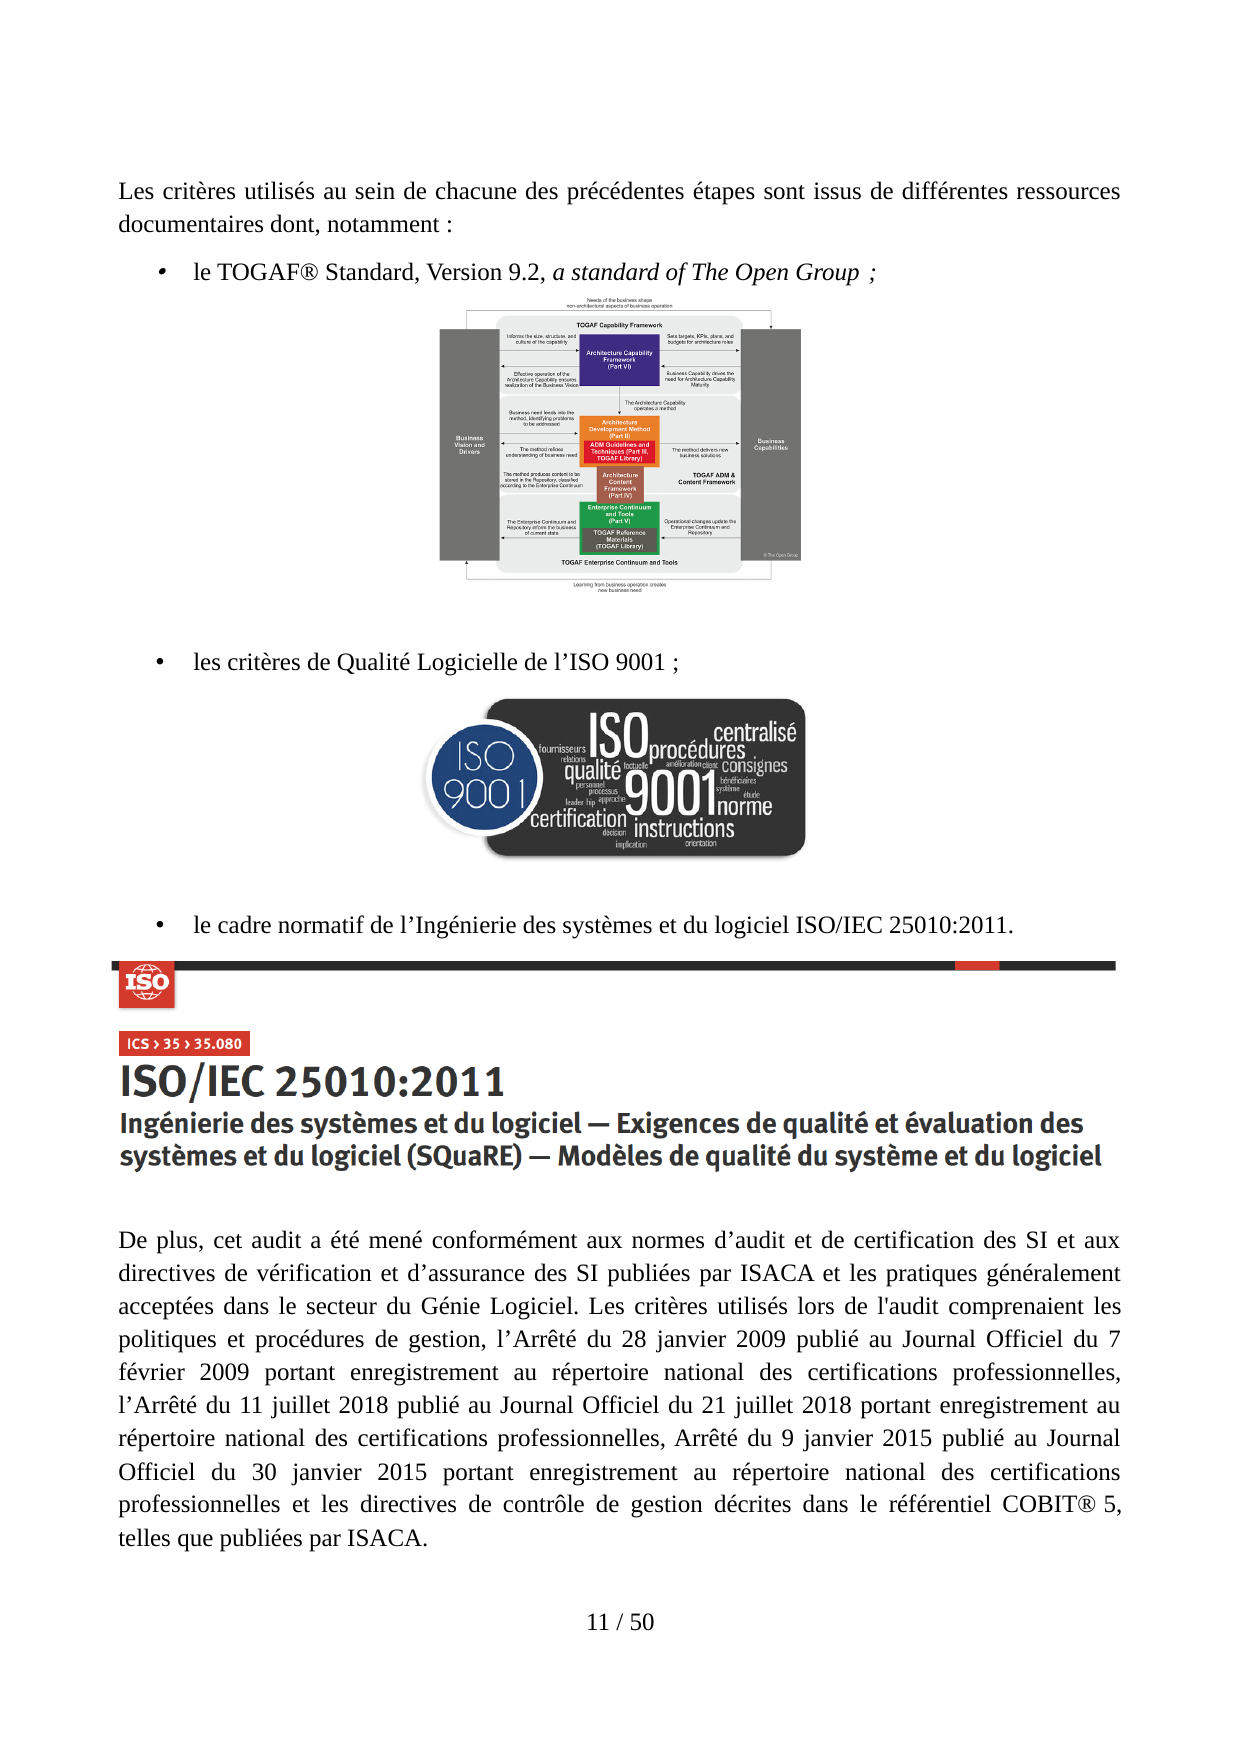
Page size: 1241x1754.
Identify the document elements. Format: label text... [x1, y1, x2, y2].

list le cadre normatif de l’Ingénierie des systèmes et du logiciel ISO/IEC 25010:2011. [156, 910, 1122, 939]
picture [439, 298, 801, 592]
text Les critères utilisés au sein de chacune des précédentes étapes sont issus de différentes ressources documentaires dont, notamment : [118, 176, 1122, 238]
picture [111, 961, 1116, 1180]
list les critères de Qualité Logicielle de l’ISO 9001 ; [156, 647, 1122, 675]
picture [414, 688, 826, 865]
list le TOGAF® Standard, Version 9.2, a standard of The Open Group ; [156, 257, 1122, 286]
text De plus, cet audit a été mené conformément aux normes d’audit et de certification des SI et aux directives de vérification et d’assurance des SI publiées par ISACA et les pratiques généralement acceptées dans le secteur du Génie Logiciel. Les critères utilisés lors de l'audit comprenaient les politiques et procédures de gestion, l’Arrêté du 28 janvier 2009 publié au Journal Officiel du 7 février 2009 portant enregistrement au répertoire national des certifications professionnelles, l’Arrêté du 11 juillet 2018 publié au Journal Officiel du 21 juillet 2018 portant enregistrement au répertoire national des certifications professionnelles, Arrêté du 9 janvier 2015 publié au Journal Officiel du 30 janvier 2015 portant enregistrement au répertoire national des certifications professionnelles et les directives de contrôle de gestion décrites dans le référentiel COBIT® 5, telles que publiées par ISACA. [118, 1225, 1122, 1551]
